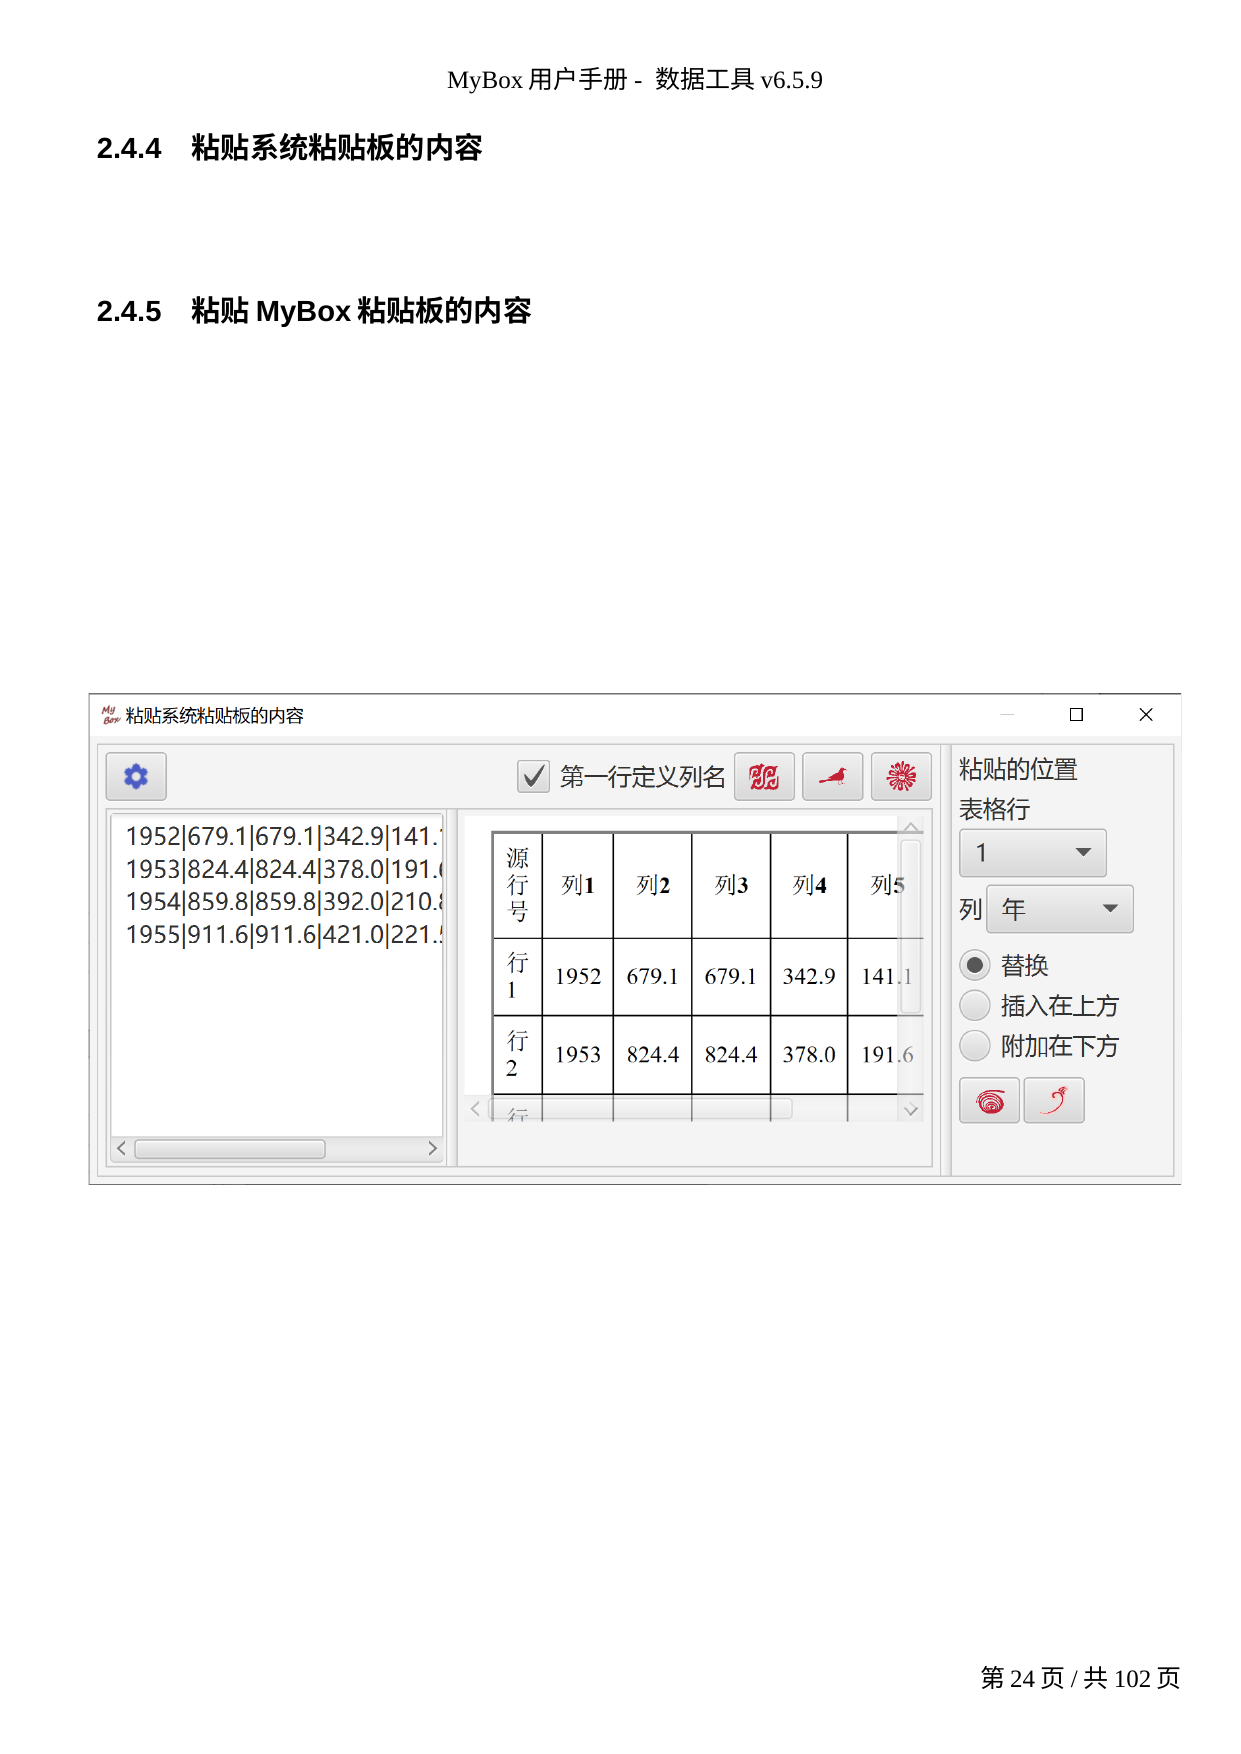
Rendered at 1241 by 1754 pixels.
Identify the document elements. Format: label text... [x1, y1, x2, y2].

picture [88, 693, 1182, 1185]
subtitle 粘贴MyBox粘贴板的内容 [88, 287, 1181, 329]
subtitle 粘贴系统粘贴板的内容 [88, 125, 1181, 167]
